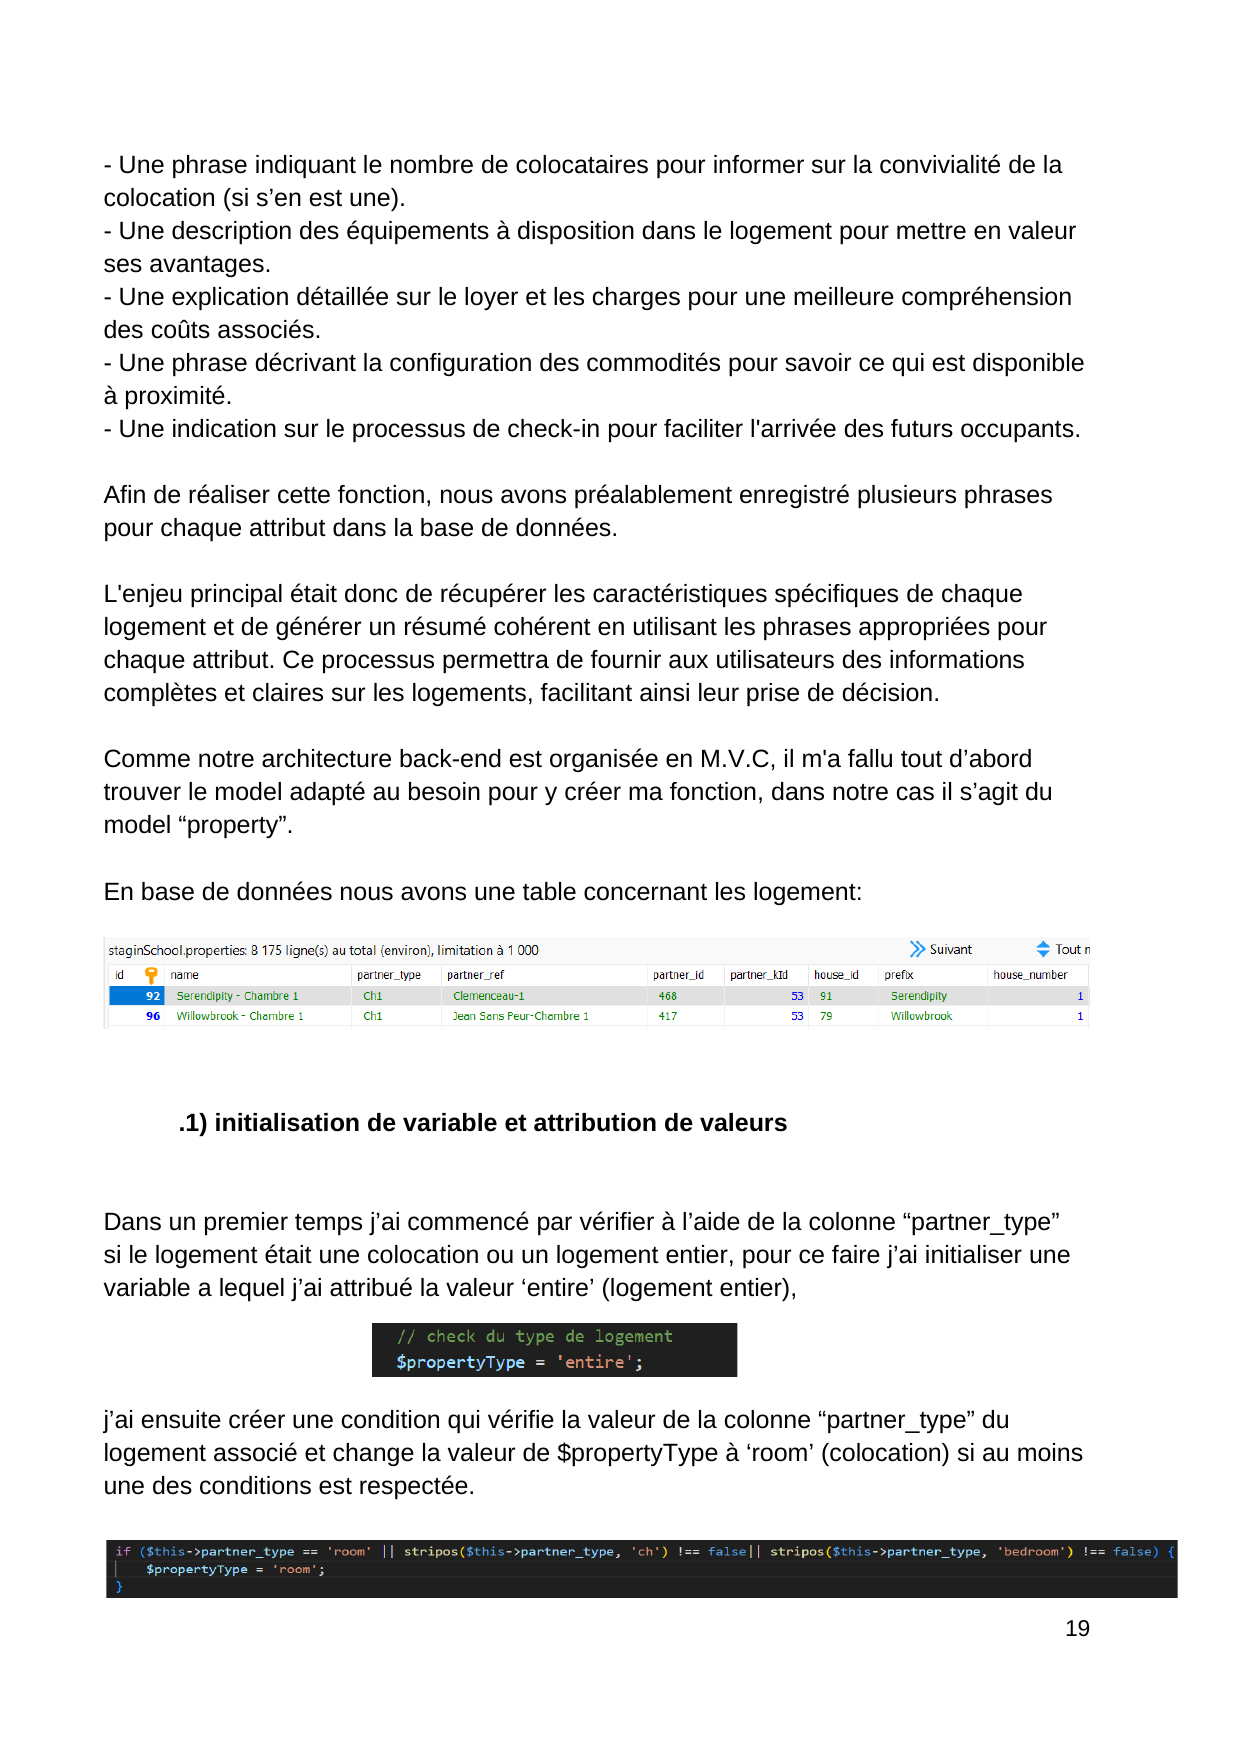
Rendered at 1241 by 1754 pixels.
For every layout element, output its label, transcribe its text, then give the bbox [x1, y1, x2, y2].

text En base de données nous avons une table concernant les logement: [103, 876, 1090, 905]
picture [103, 937, 1090, 1029]
text - Une indication sur le processus de check-in pour faciliter l'arrivée des futurs occupants. [103, 414, 1090, 443]
text - Une phrase décrivant la configuration des commodités pour savoir ce qui est disponible à proximité. [103, 348, 1090, 410]
text .1) initialisation de variable et attribution de valeurs [103, 1108, 1090, 1136]
text si le logement était une colocation ou un logement entier, pour ce faire j’ai initialiser une variable a lequel j’ai attribué la valeur ‘entire’ (logement entier), [103, 1240, 1090, 1301]
text - Une description des équipements à disposition dans le logement pour mettre en valeur ses avantages. [103, 216, 1090, 278]
text Dans un premier temps j’ai commencé par vérifier à l’aide de la colonne “partner_type” [103, 1207, 1090, 1235]
text - Une phrase indiquant le nombre de colocataires pour informer sur la convivialité de la colocation (si s’en est une). [103, 150, 1090, 212]
picture [372, 1323, 738, 1377]
text - Une explication détaillée sur le loyer et les charges pour une meilleure compréhension des coûts associés. [103, 282, 1090, 344]
text j’ai ensuite créer une condition qui vérifie la valeur de la colonne “partner_type” du logement associé et change la valeur de $propertyType à ‘room’ (colocation) si au moins une des conditions est respectée. [103, 1405, 1090, 1499]
text Comme notre architecture back-end est organisée en M.V.C, il m'a fallu tout d’abord trouver le model adapté au besoin pour y créer ma fonction, dans notre cas il s’agit du model “property”. [103, 744, 1090, 839]
text L'enjeu principal était donc de récupérer les caractéristiques spécifiques de chaque logement et de générer un résumé cohérent en utilisant les phrases appropriées pour chaque attribut. Ce processus permettra de fournir aux utilisateurs des informations complètes et claires sur les logements, facilitant ainsi leur prise de décision. [103, 579, 1090, 707]
text Afin de réaliser cette fonction, nous avons préalablement enregistré plusieurs phrases pour chaque attribut dans la base de données. [103, 480, 1090, 542]
picture [106, 1540, 1178, 1598]
